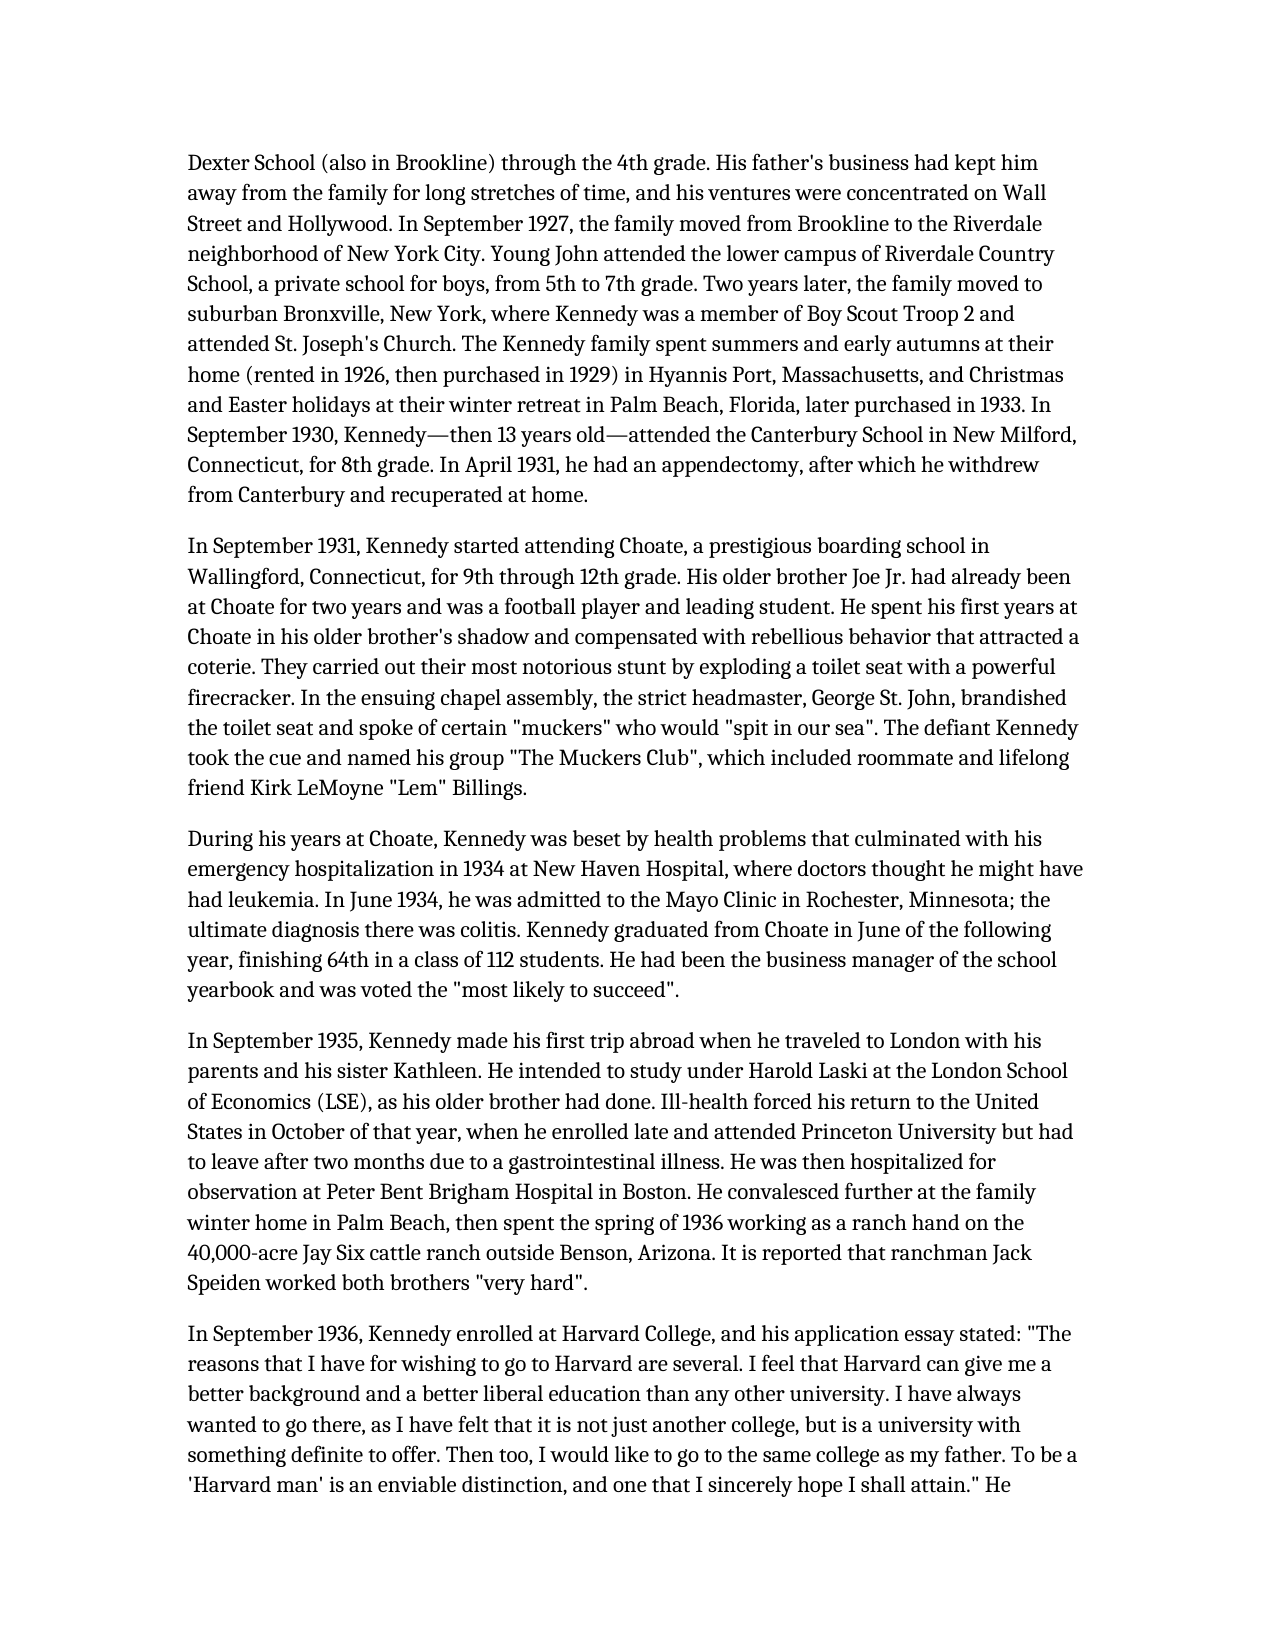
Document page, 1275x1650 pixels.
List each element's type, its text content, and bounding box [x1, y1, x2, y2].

text Dexter School (also in Brookline) through the 4th grade. His father's business had kept him away from the family for long stretches of time, and his ventures were concentrated on Wall Street and Hollywood. In September 1927, the family moved from Brookline to the Riverdale neighborhood of New York City. Young John attended the lower campus of Riverdale Country School, a private school for boys, from 5th to 7th grade. Two years later, the family moved to suburban Bronxville, New York, where Kennedy was a member of Boy Scout Troop 2 and attended St. Joseph's Church. The Kennedy family spent summers and early autumns at their home (rented in 1926, then purchased in 1929) in Hyannis Port, Massachusetts, and Christmas and Easter holidays at their winter retreat in Palm Beach, Florida, later purchased in 1933. In September 1930, Kennedy—then 13 years old—attended the Canterbury School in New Milford, Connecticut, for 8th grade. In April 1931, he had an appendectomy, after which he withdrew from Canterbury and recuperated at home. [187, 150, 1087, 509]
text During his years at Choate, Kennedy was beset by health problems that culminated with his emergency hospitalization in 1934 at New Haven Hospital, where doctors thought he might have had leukemia. In June 1934, he was admitted to the Mayo Clinic in Rochester, Minnesota; the ultimate diagnosis there was colitis. Kennedy graduated from Choate in June of the following year, finishing 64th in a class of 112 students. He had been the business manager of the school yearbook and was voted the "most likely to succeed". [187, 826, 1087, 1003]
text In September 1936, Kennedy enrolled at Harvard College, and his application essay stated: "The reasons that I have for wishing to go to Harvard are several. I feel that Harvard can give me a better background and a better liberal education than any other university. I have always wanted to go there, as I have felt that it is not just another college, but is a university with something definite to offer. Then too, I would like to go to the same college as my father. To be a 'Harvard man' is an enviable distinction, and one that I sincerely hope I shall attain." He [187, 1321, 1087, 1498]
text In September 1931, Kennedy started attending Choate, a prestigious boarding school in Wallingford, Connecticut, for 9th through 12th grade. His older brother Joe Jr. had already been at Choate for two years and was a football player and leading student. He spent his first years at Choate in his older brother's shadow and compensated with rebellious behavior that attracted a coterie. They carried out their most notorious stunt by exploding a toilet seat with a powerful firecracker. In the ensuing chapel assembly, the strict headmaster, George St. John, brandished the toilet seat and spoke of certain "muckers" who would "spit in our sea". The defiant Kennedy took the cue and named his group "The Muckers Club", which included roommate and lifelong friend Kirk LeMoyne "Lem" Billings. [187, 533, 1087, 801]
text In September 1935, Kennedy made his first trip abroad when he traveled to London with his parents and his sister Kathleen. He intended to study under Harold Laski at the London School of Economics (LSE), as his older brother had done. Ill-health forced his return to the United States in October of that year, when he enrolled late and attended Princeton University but had to leave after two months due to a gastrointestinal illness. He was then hospitalized for observation at Peter Bent Brigham Hospital in Boston. He convalesced further at the family winter home in Palm Beach, then spent the spring of 1936 working as a ranch hand on the 40,000-acre Jay Six cattle ranch outside Benson, Arizona. It is reported that ranchman Jack Speiden worked both brothers "very hard". [187, 1028, 1087, 1296]
